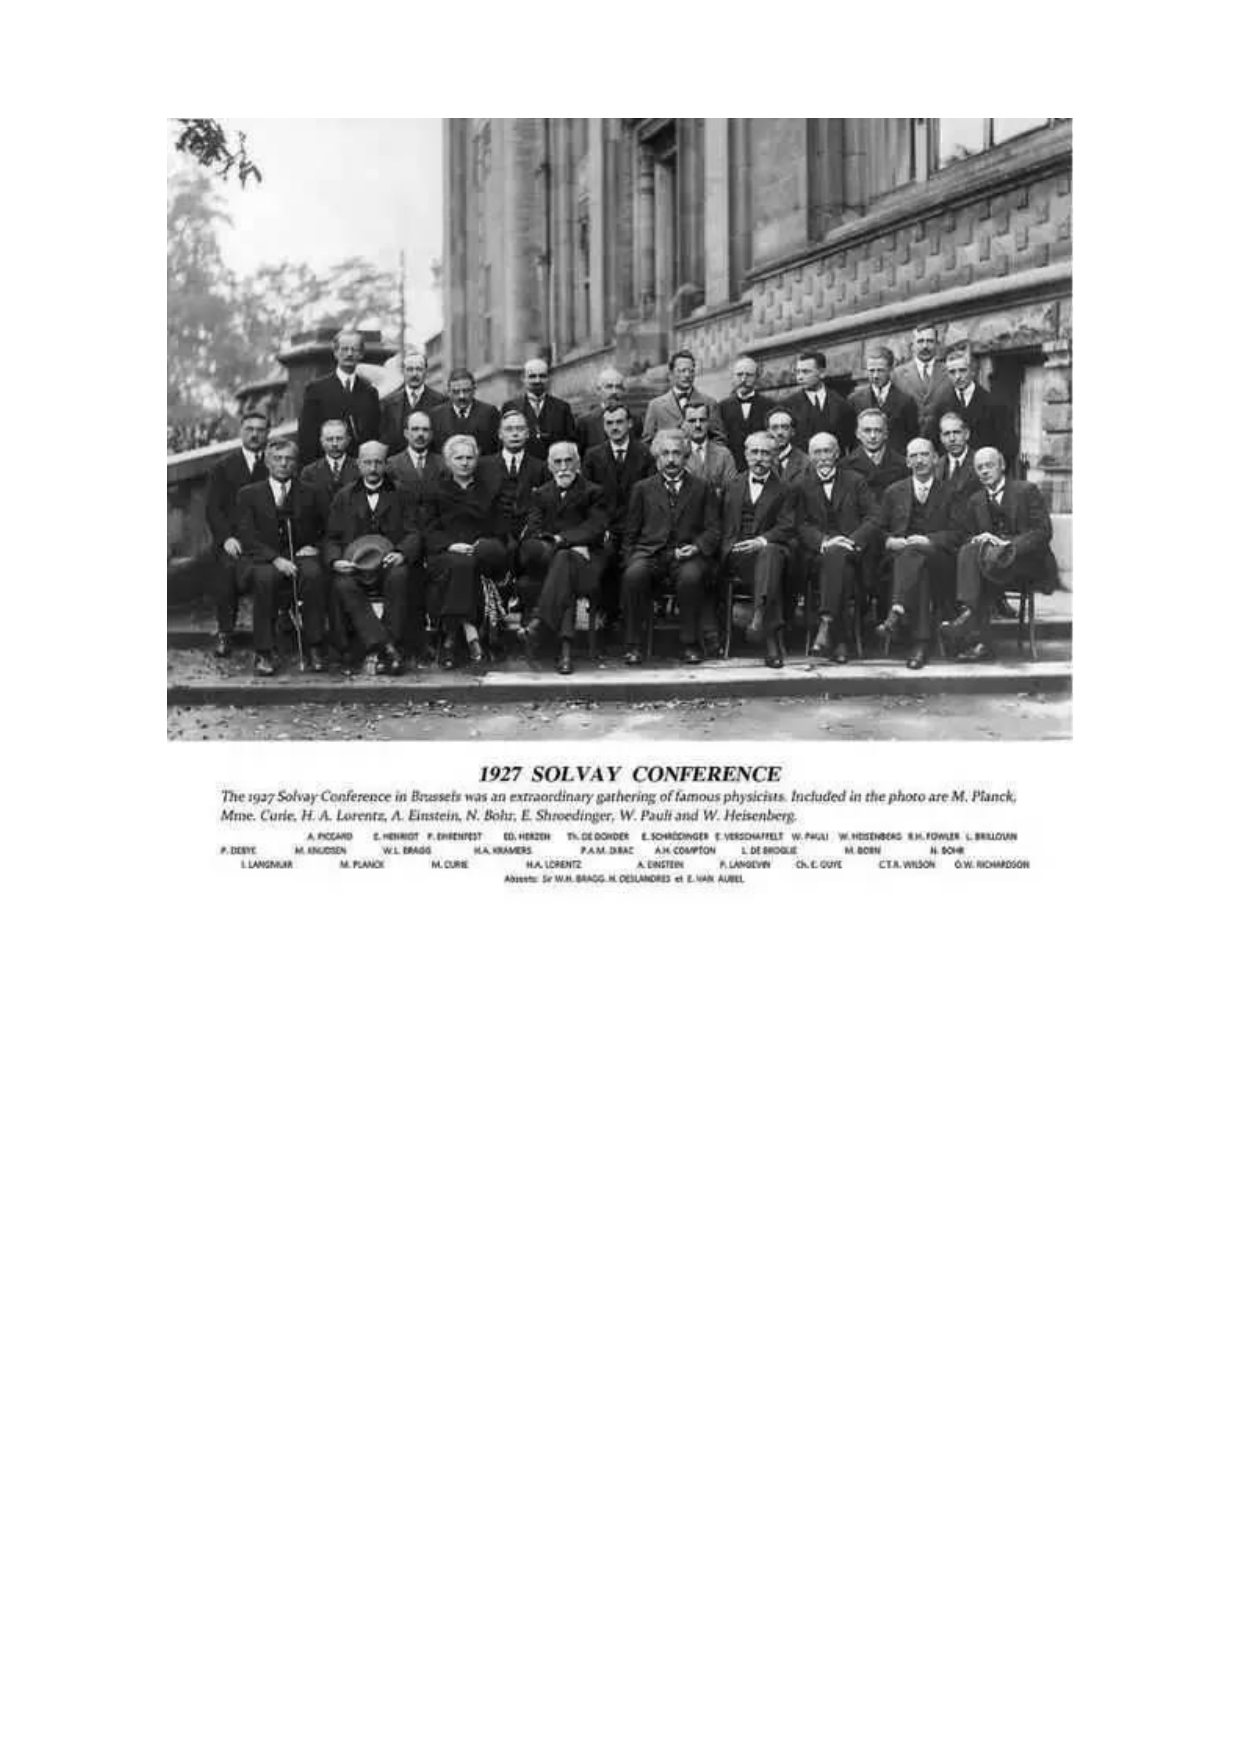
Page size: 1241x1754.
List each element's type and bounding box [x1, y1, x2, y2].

picture [167, 118, 1074, 903]
